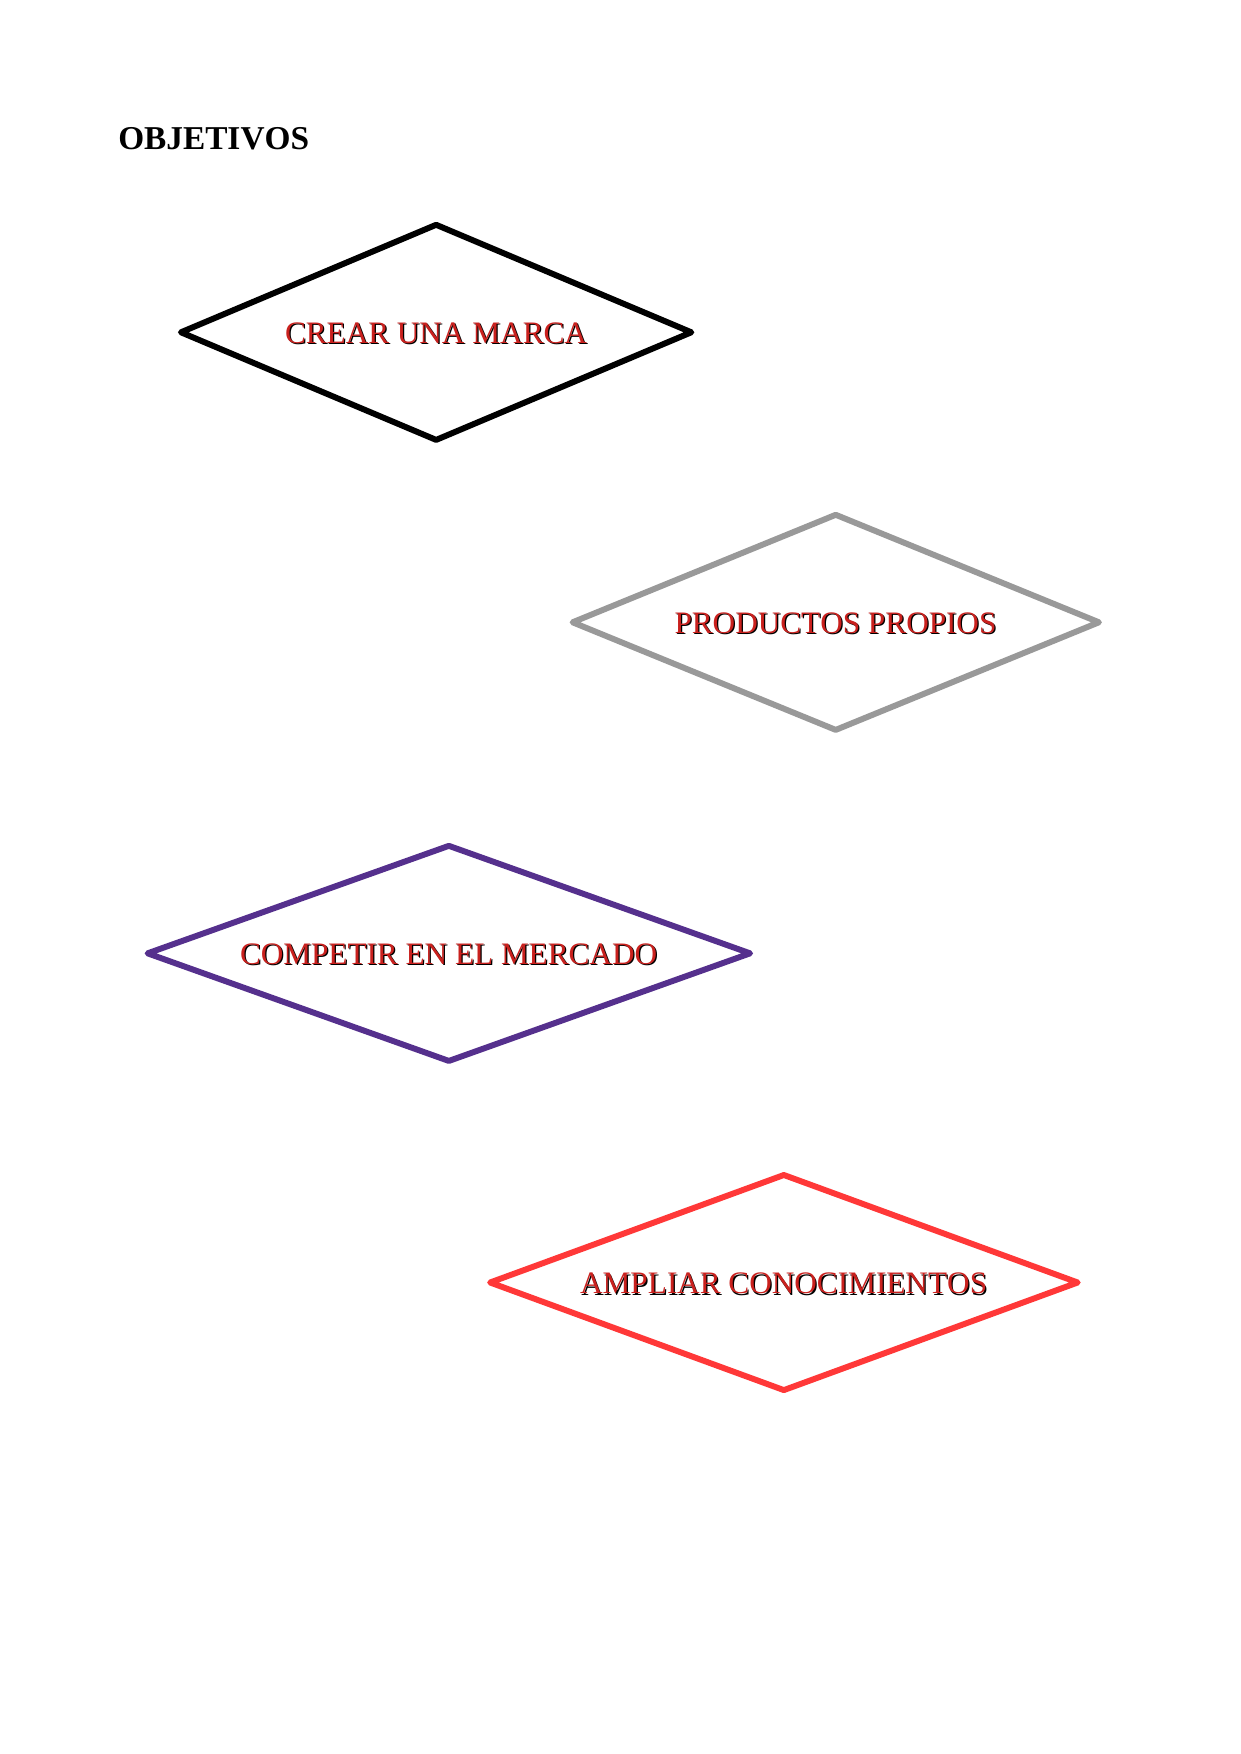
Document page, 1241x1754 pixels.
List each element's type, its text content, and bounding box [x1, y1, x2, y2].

text OBJETIVOS [118, 118, 1122, 156]
